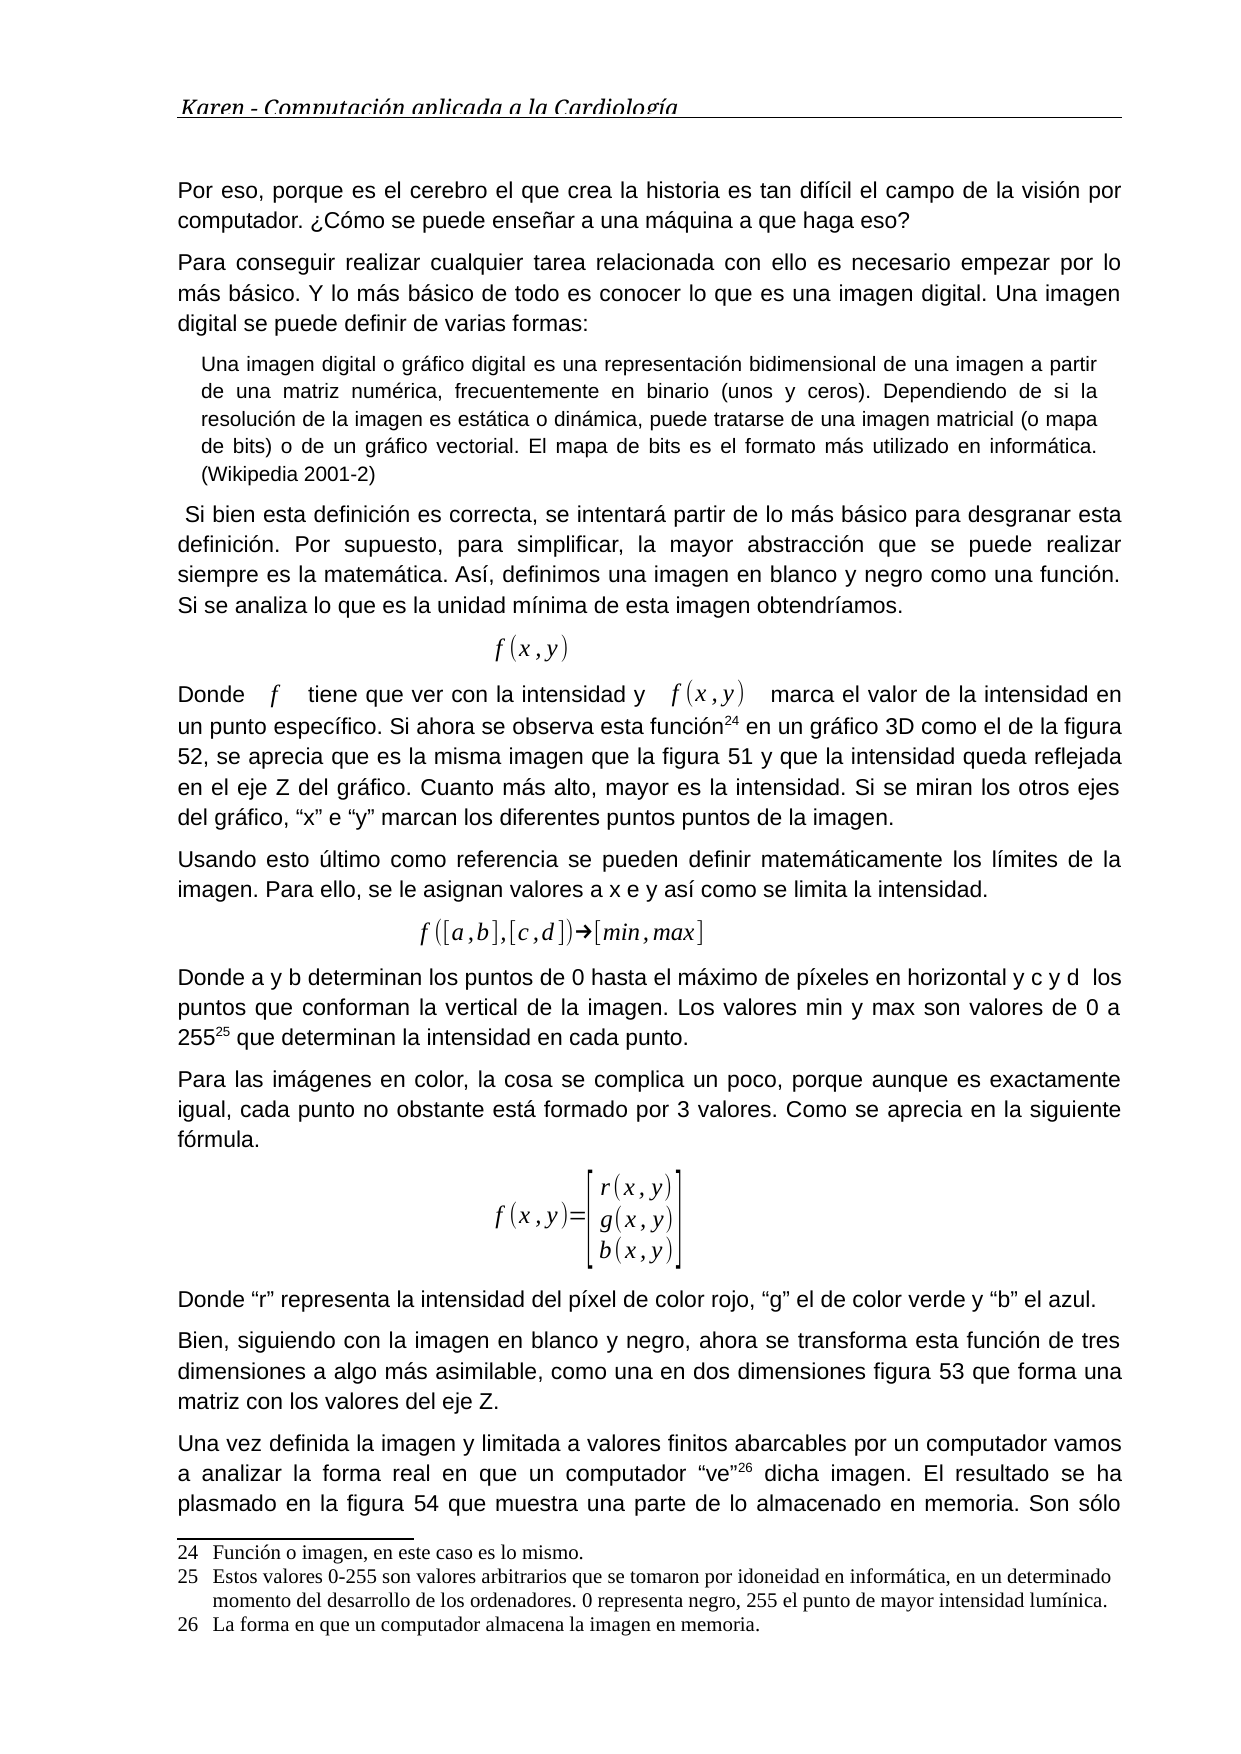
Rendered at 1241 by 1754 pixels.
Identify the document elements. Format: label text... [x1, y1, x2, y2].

text Donde “r” representa la intensidad del píxel de color rojo, “g” el de color verde y “b” el azul. [177, 1286, 1122, 1312]
text Si bien esta definición es correcta, se intentará partir de lo más básico para desgranar esta definición. Por supuesto, para simplificar, la mayor abstracción que se puede realizar siempre es la matemática. Así, definimos una imagen en blanco y negro como una función. Si se analiza lo que es la unidad mínima de esta imagen obtendríamos. [177, 501, 1122, 618]
text Donde tiene que ver con la intensidad y marca el valor de la intensidad en un punto específico. Si ahora se observa esta función en un gráfico 3D como el de la figura 52, se aprecia que es la misma imagen que la figura 51 y que la intensidad queda reflejada en el eje Z del gráfico. Cuanto más alto, mayor es la intensidad. Si se miran los otros ejes del gráfico, “x” e “y” marcan los diferentes puntos puntos de la imagen. [177, 679, 1122, 830]
text Estos valores 0-255 son valores arbitrarios que se tomaron por idoneidad en informática, en un determinado momento del desarrollo de los ordenadores. 0 representa negro, 255 el punto de mayor intensidad lumínica. [177, 1564, 1122, 1612]
text Una vez definida la imagen y limitada a valores finitos abarcables por un computador vamos a analizar la forma real en que un computador “ve” dicha imagen. El resultado se ha plasmado en la figura 54 que muestra una parte de lo almacenado en memoria. Son sólo [177, 1430, 1122, 1517]
text Para conseguir realizar cualquier tarea relacionada con ello es necesario empezar por lo más básico. Y lo más básico de todo es conocer lo que es una imagen digital. Una imagen digital se puede definir de varias formas: [177, 249, 1122, 336]
text Donde a y b determinan los puntos de 0 hasta el máximo de píxeles en horizontal y c y d los puntos que conforman la vertical de la imagen. Los valores min y max son valores de 0 a 255 que determinan la intensidad en cada punto. [177, 963, 1122, 1050]
text Bien, siguiendo con la imagen en blanco y negro, ahora se transforma esta función de tres dimensiones a algo más asimilable, como una en dos dimensiones figura 53 que forma una matriz con los valores del eje Z. [177, 1327, 1122, 1414]
text La forma en que un computador almacena la imagen en memoria. [177, 1612, 1122, 1636]
text Una imagen digital o gráfico digital es una representación bidimensional de una imagen a partir de una matriz numérica, frecuentemente en binario (unos y ceros). Dependiendo de si la resolución de la imagen es estática o dinámica, puede tratarse de una imagen matricial (o mapa de bits) o de un gráfico vectorial. El mapa de bits es el formato más utilizado en informática. (Wikipedia 2001-2) [201, 352, 1098, 486]
text Para las imágenes en color, la cosa se complica un poco, porque aunque es exactamente igual, cada punto no obstante está formado por 3 valores. Como se aprecia en la siguiente fórmula. [177, 1066, 1122, 1153]
text Por eso, porque es el cerebro el que crea la historia es tan difícil el campo de la visión por computador. ¿Cómo se puede enseñar a una máquina a que haga eso? [177, 177, 1122, 234]
text Usando esto último como referencia se pueden definir matemáticamente los límites de la imagen. Para ello, se le asignan valores a x e y así como se limita la intensidad. [177, 846, 1122, 902]
text Función o imagen, en este caso es lo mismo. [177, 1539, 1122, 1564]
